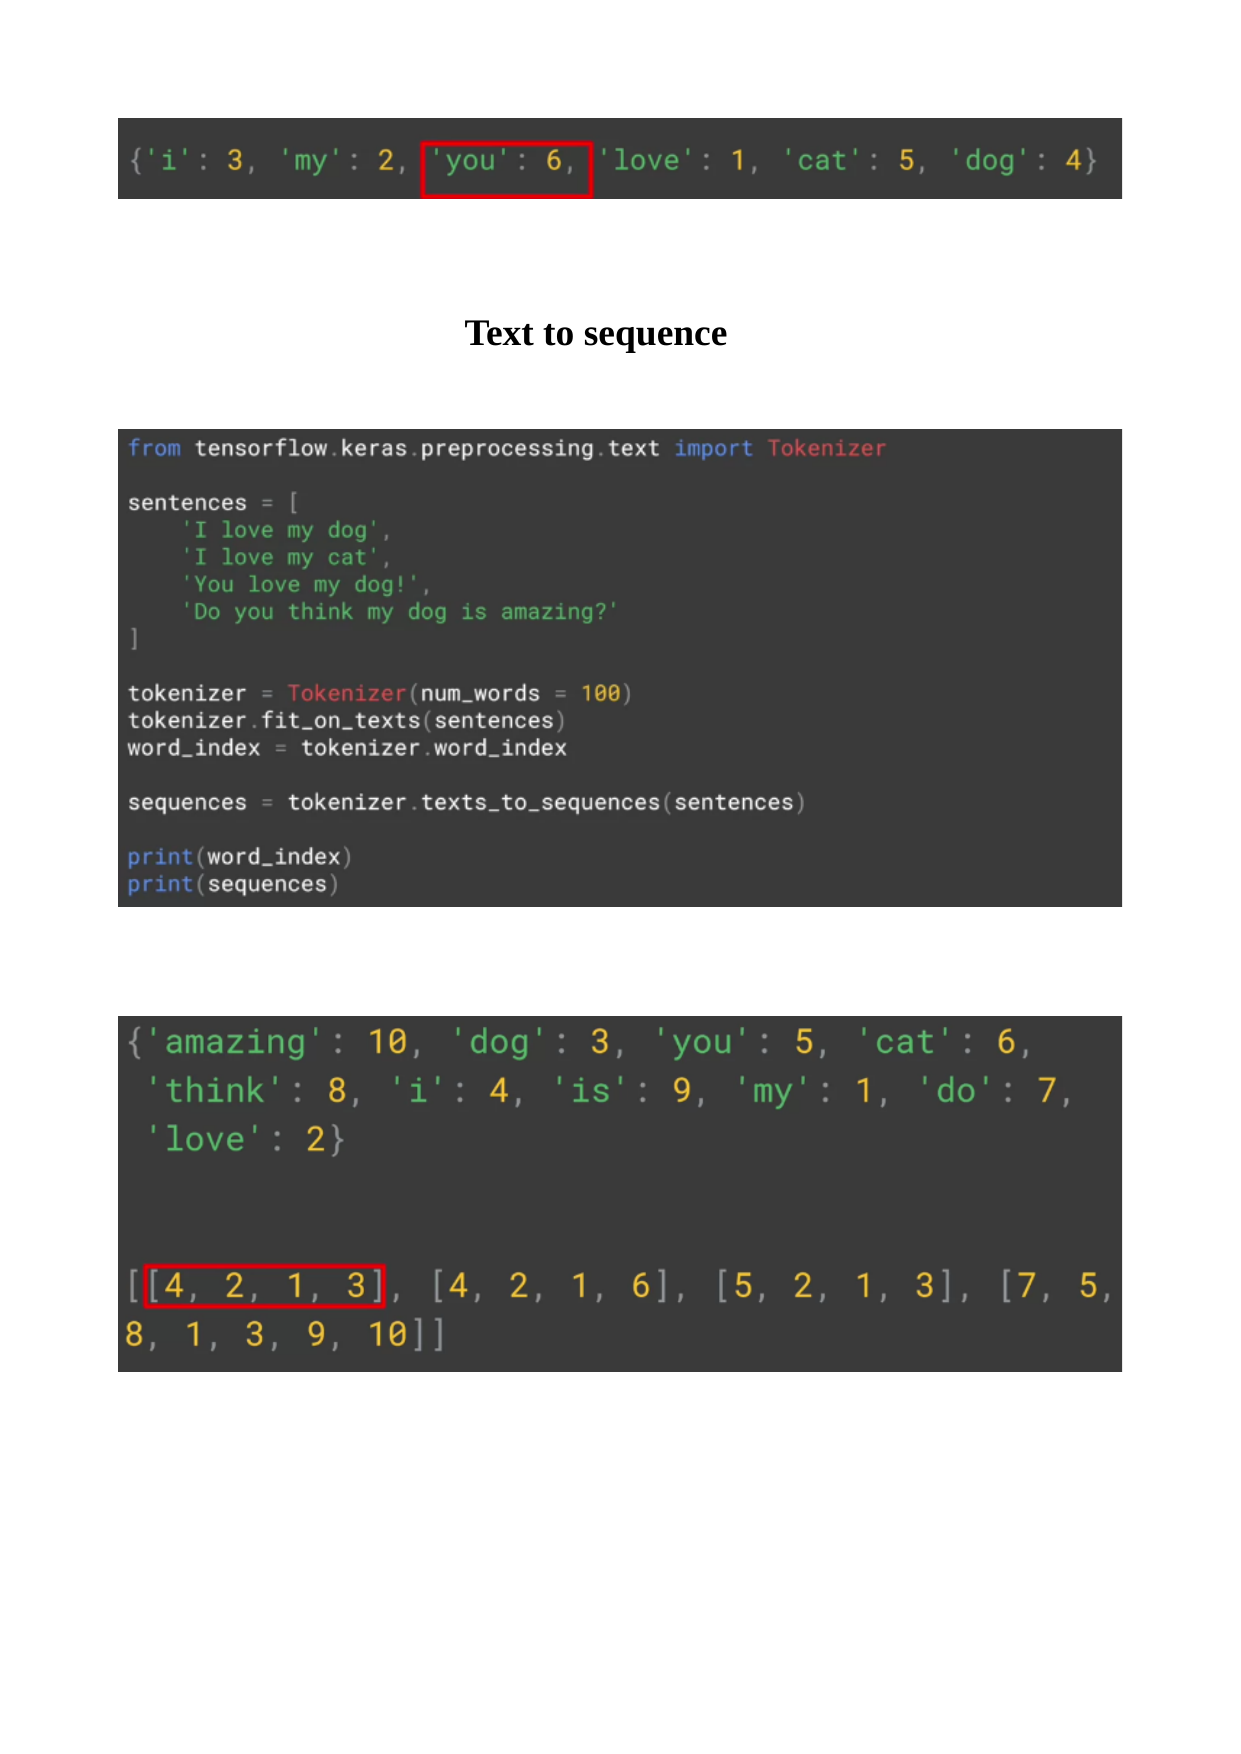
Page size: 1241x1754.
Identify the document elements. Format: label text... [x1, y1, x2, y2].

subtitle Text to sequence [118, 310, 1122, 353]
picture [118, 118, 1123, 199]
picture [118, 429, 1123, 907]
picture [118, 1016, 1123, 1372]
